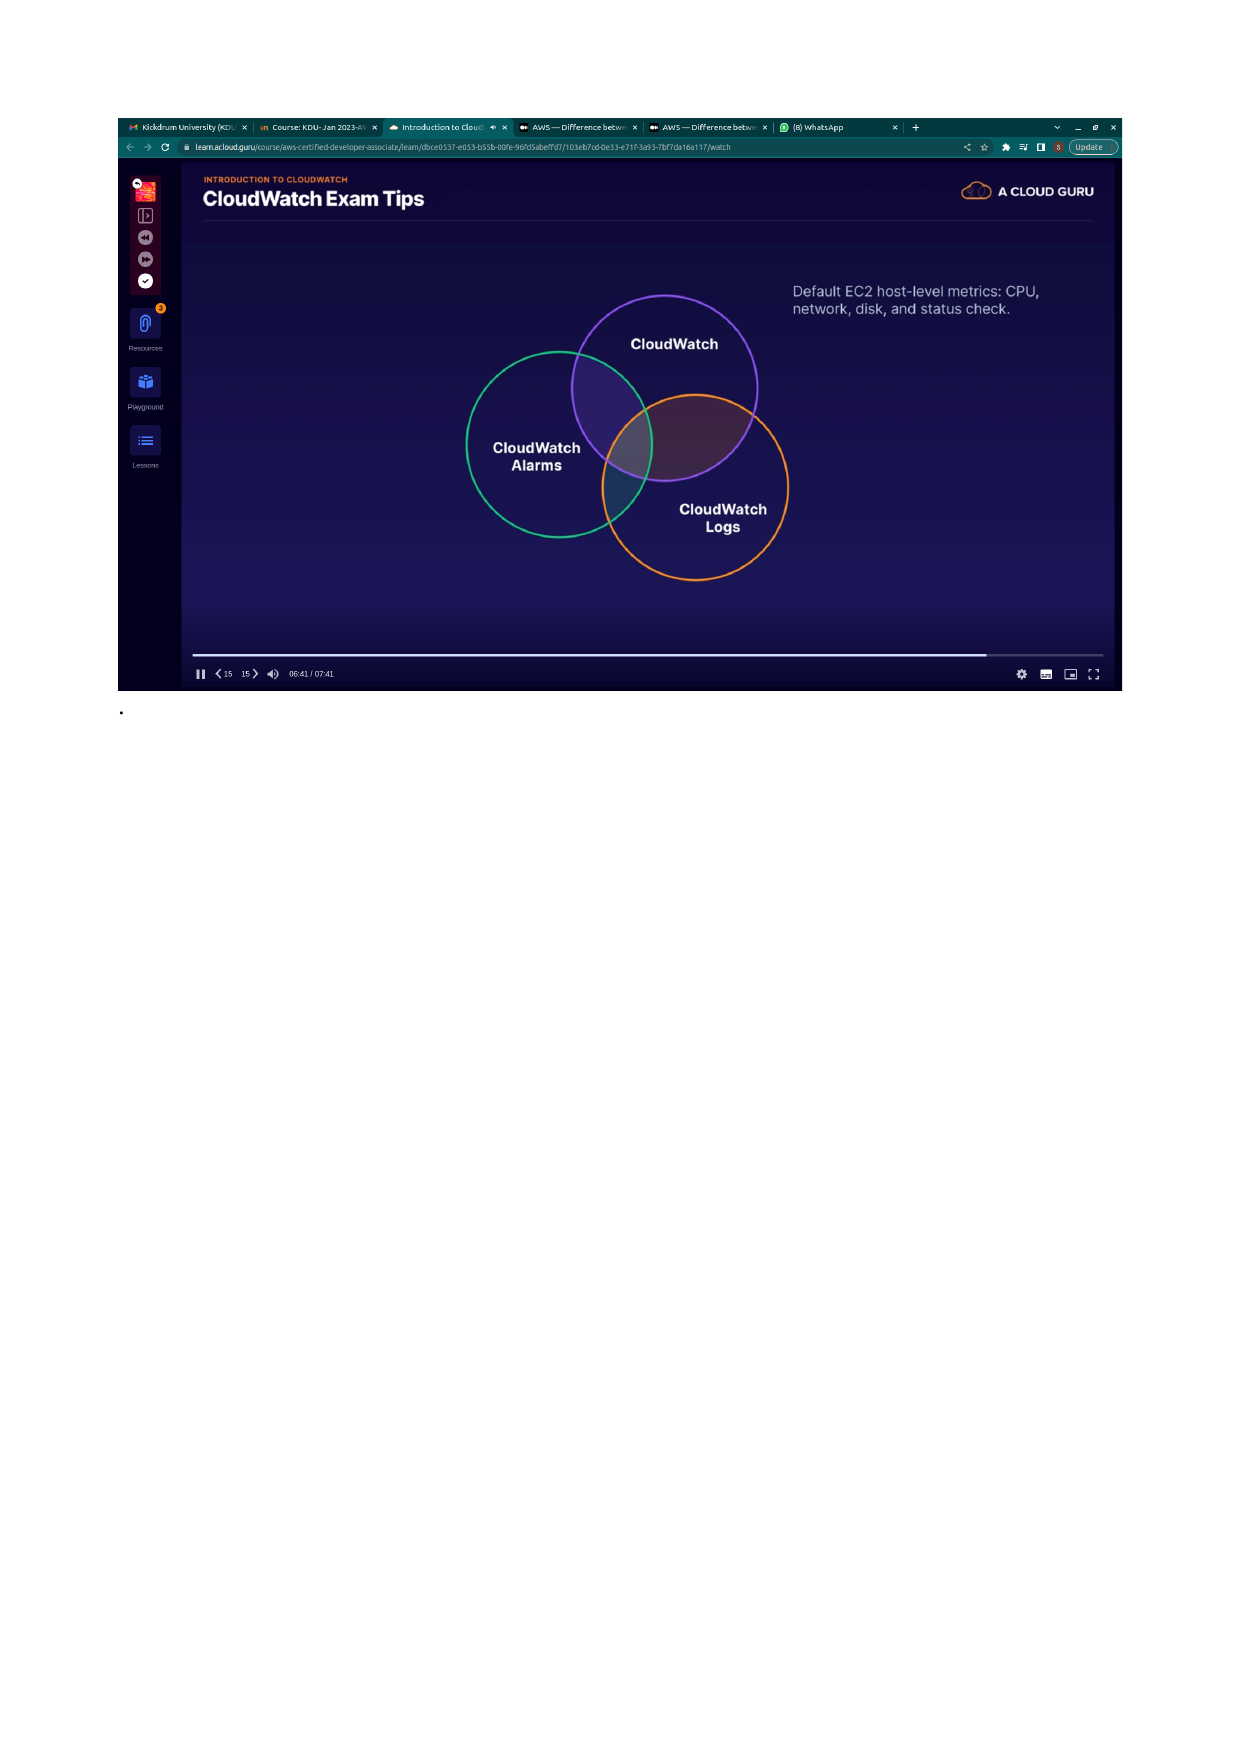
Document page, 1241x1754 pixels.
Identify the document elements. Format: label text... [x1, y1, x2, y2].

picture [118, 118, 1123, 691]
text . [118, 691, 1122, 719]
